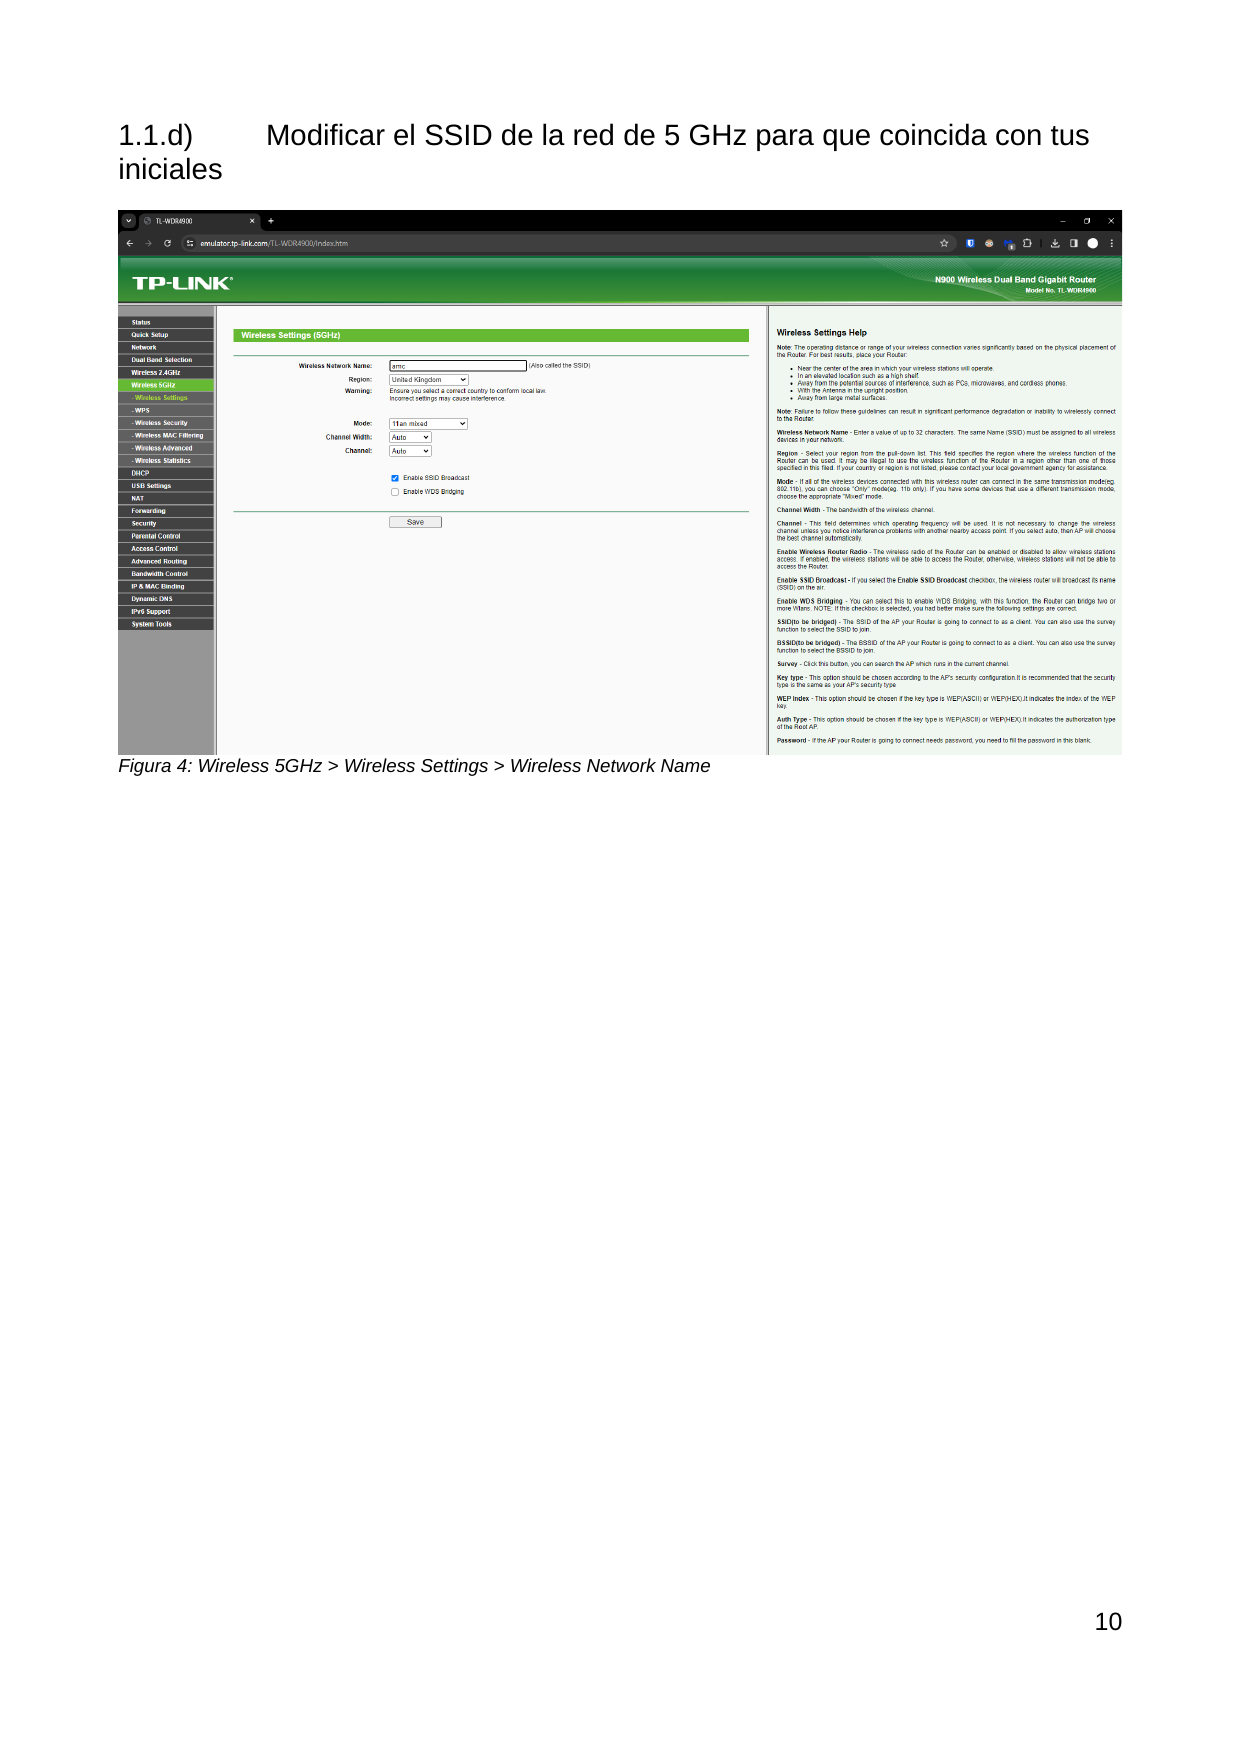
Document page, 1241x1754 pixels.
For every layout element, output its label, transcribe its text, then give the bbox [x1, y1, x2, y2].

subtitle Modificar el SSID de la red de 5 GHz para que coincida con tus iniciales [118, 118, 1122, 186]
text Figura 4: Wireless 5GHz > Wireless Settings > Wireless Network Name [118, 755, 1122, 776]
picture [118, 210, 1123, 755]
